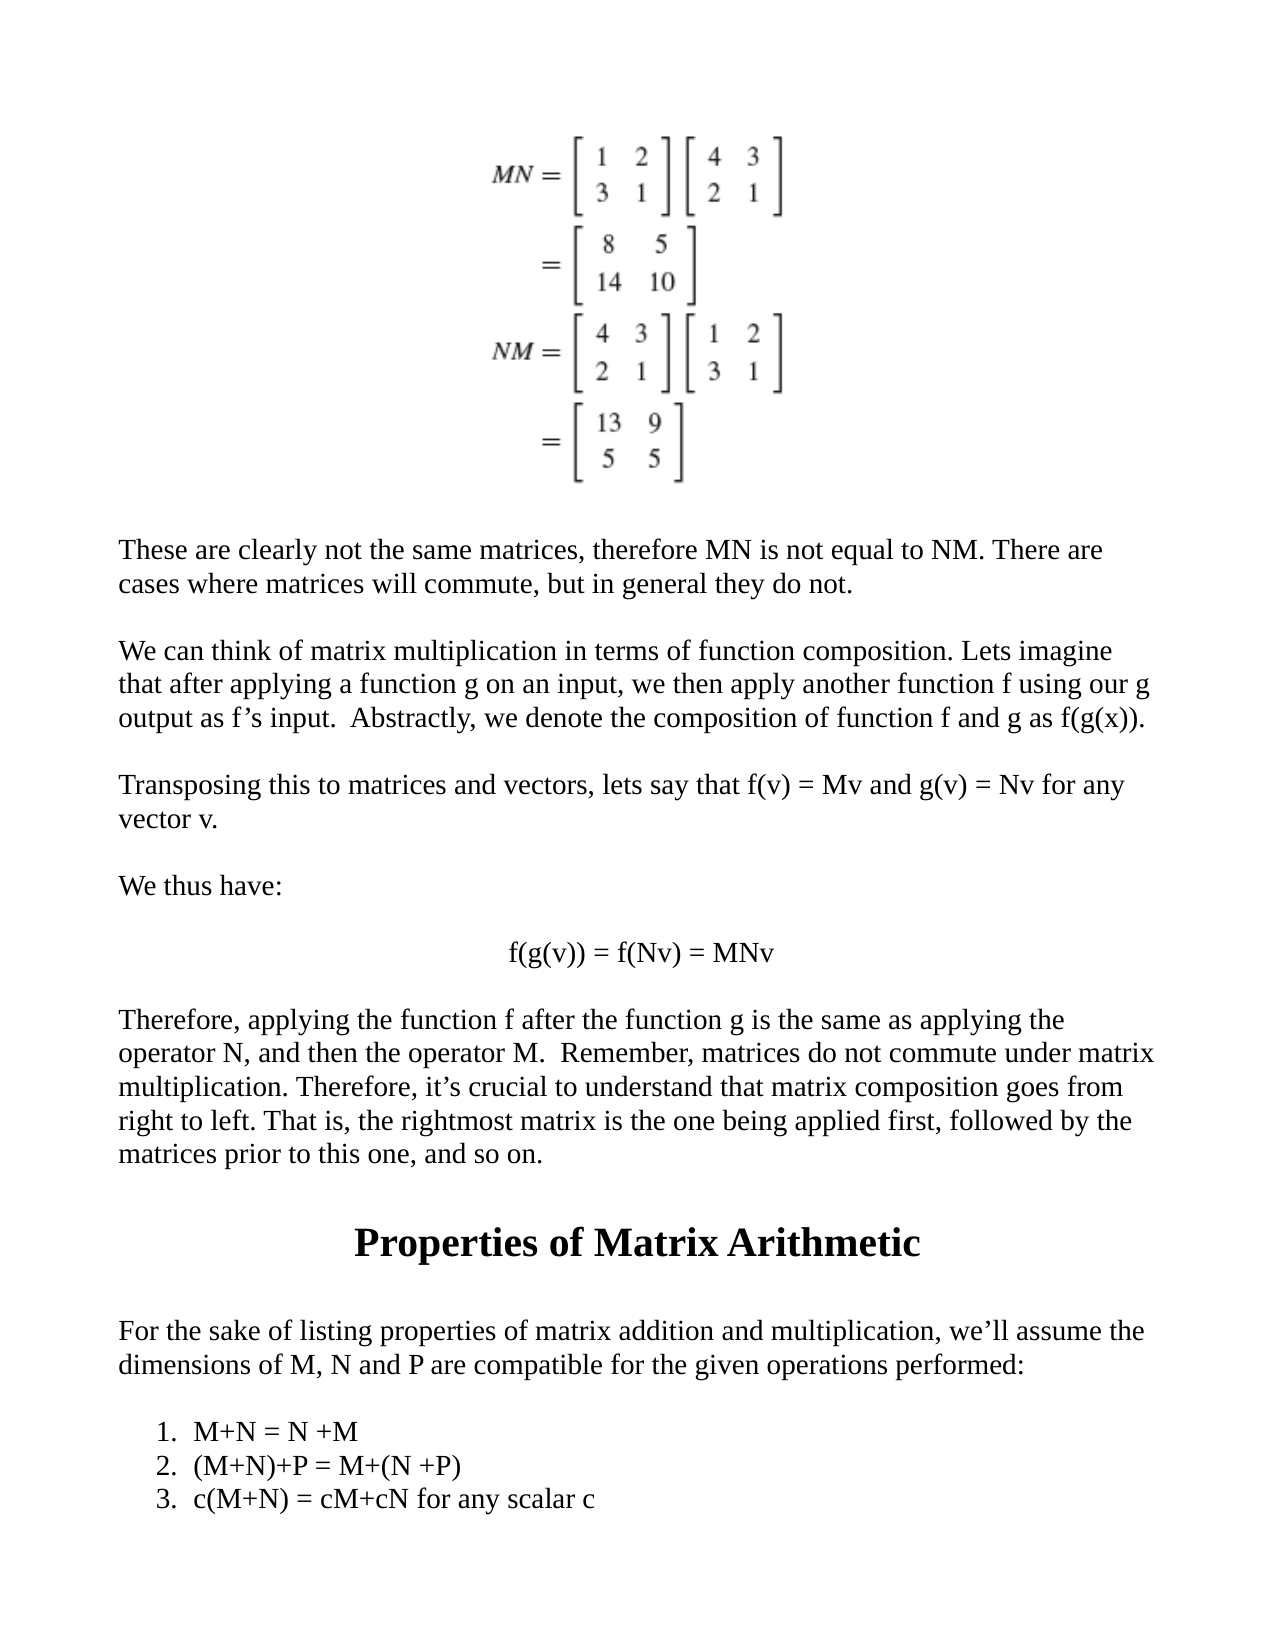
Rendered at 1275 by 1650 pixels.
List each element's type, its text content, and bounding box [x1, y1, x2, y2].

list M+N = N +M [156, 1414, 1157, 1448]
text Therefore, applying the function f after the function g is the same as applying the [118, 1002, 1157, 1036]
text Transposing this to matrices and vectors, lets say that f(v) = Mv and g(v) = Nv for any vector v. [118, 767, 1157, 834]
text For the sake of listing properties of matrix addition and multiplication, we’ll assume the dimensions of M, N and P are compatible for the given operations performed: [118, 1313, 1157, 1381]
text operator N, and then the operator M. Remember, matrices do not commute under matrix multiplication. Therefore, it’s crucial to understand that matrix composition goes from right to left. That is, the rightmost matrix is the one being applied first, followed by the matrices prior to this one, and so on. [118, 1036, 1157, 1170]
text We thus have: [118, 868, 1157, 901]
text We can think of matrix multiplication in terms of function composition. Lets imagine that after applying a function g on an input, we then apply another function f using our g output as f’s input. Abstractly, we denote the composition of function f and g as f(g(x)). [118, 633, 1157, 734]
list (M+N)+P = M+(N +P) [156, 1448, 1157, 1481]
picture [479, 118, 796, 499]
text Properties of Matrix Arithmetic [118, 1218, 1157, 1266]
text f(g(v)) = f(Nv) = MNv [118, 935, 1157, 968]
text These are clearly not the same matrices, therefore MN is not equal to NM. There are cases where matrices will commute, but in general they do not. [118, 532, 1157, 599]
list c(M+N) = cM+cN for any scalar c [156, 1481, 1157, 1515]
